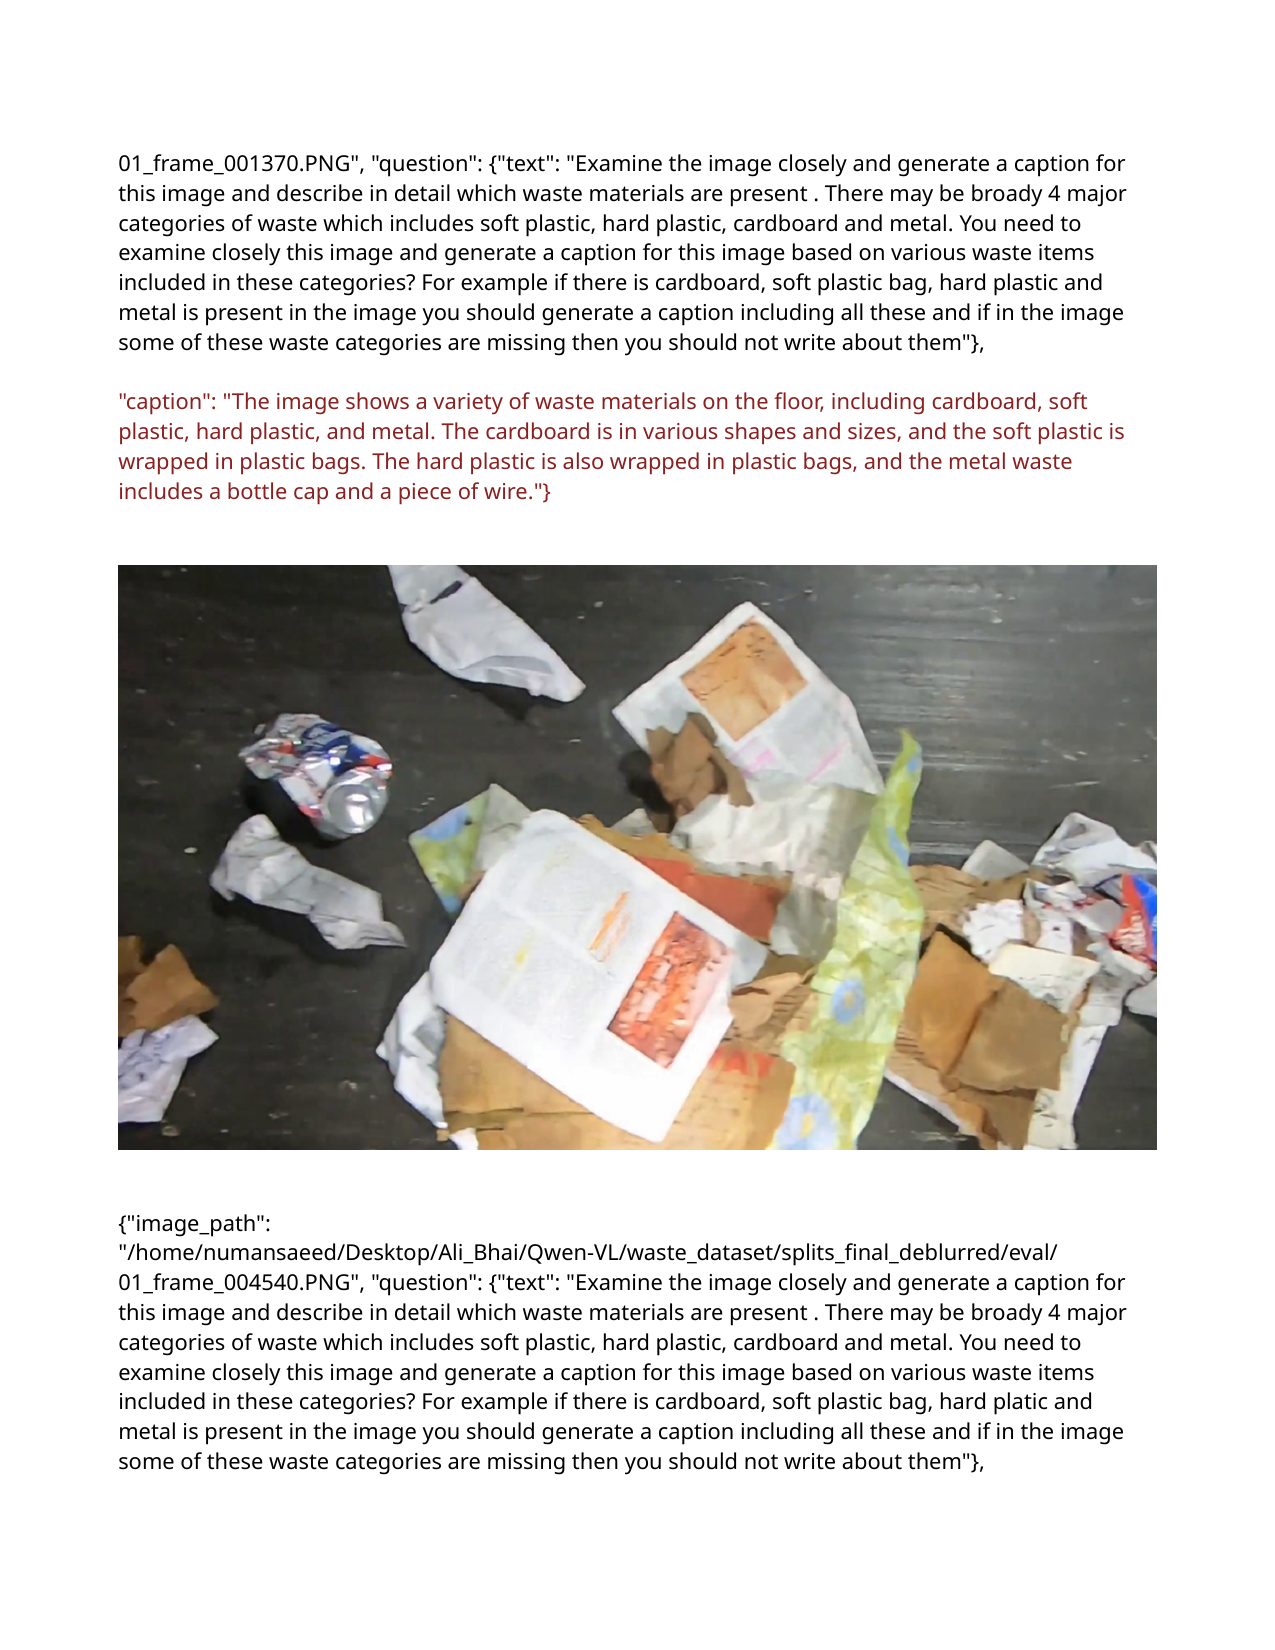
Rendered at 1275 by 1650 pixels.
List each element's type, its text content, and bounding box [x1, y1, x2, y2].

picture [118, 565, 1157, 1150]
text {"image_path": "/home/numansaeed/Desktop/Ali_Bhai/Qwen-VL/waste_dataset/splits_final_deblurred/eval/01_frame_004540.PNG", "question": {"text": "Examine the image closely and generate a caption for this image and describe in detail which waste materials are present . There may be broady 4 major categories of waste which includes soft plastic, hard plastic, cardboard and metal. You need to examine closely this image and generate a caption for this image based on various waste items included in these categories? For example if there is cardboard, soft plastic bag, hard platic and metal is present in the image you should generate a caption including all these and if in the image some of these waste categories are missing then you should not write about them"}, [118, 1208, 1157, 1476]
text "caption": "The image shows a variety of waste materials on the floor, including cardboard, soft plastic, hard plastic, and metal. The cardboard is in various shapes and sizes, and the soft plastic is wrapped in plastic bags. The hard plastic is also wrapped in plastic bags, and the metal waste includes a bottle cap and a piece of wire."} [118, 386, 1157, 505]
text 01_frame_001370.PNG", "question": {"text": "Examine the image closely and generate a caption for this image and describe in detail which waste materials are present . There may be broady 4 major categories of waste which includes soft plastic, hard plastic, cardboard and metal. You need to examine closely this image and generate a caption for this image based on various waste items included in these categories? For example if there is cardboard, soft plastic bag, hard plastic and metal is present in the image you should generate a caption including all these and if in the image some of these waste categories are missing then you should not write about them"}, [118, 148, 1157, 356]
